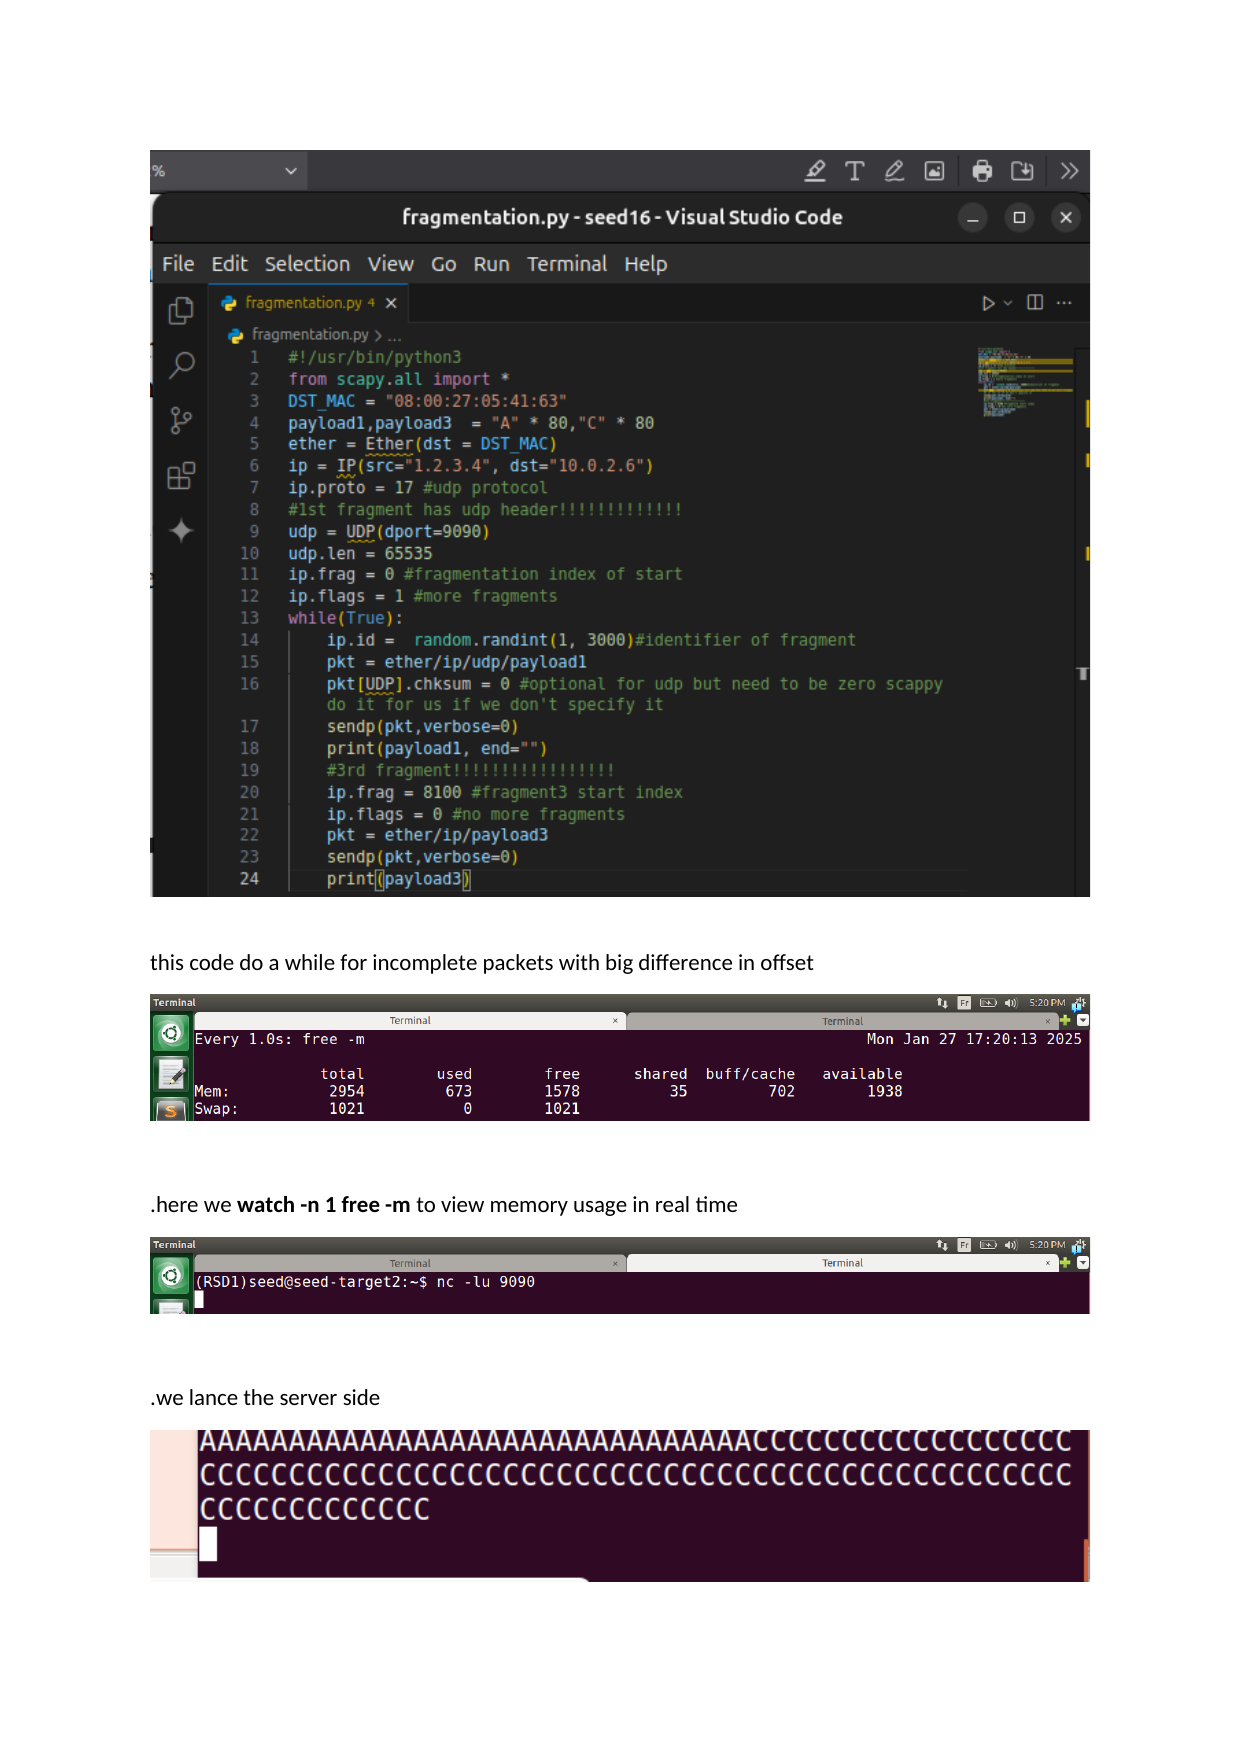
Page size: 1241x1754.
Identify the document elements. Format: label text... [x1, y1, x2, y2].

picture [150, 1237, 1091, 1314]
picture [150, 150, 1091, 897]
text .we lance the server side [150, 1383, 1090, 1411]
picture [150, 1430, 1091, 1582]
text this code do a while for incomplete packets with big difference in offset [150, 948, 1090, 976]
text .here we watch -n 1 free -m to view memory usage in real time [150, 1190, 1090, 1218]
picture [150, 994, 1091, 1121]
